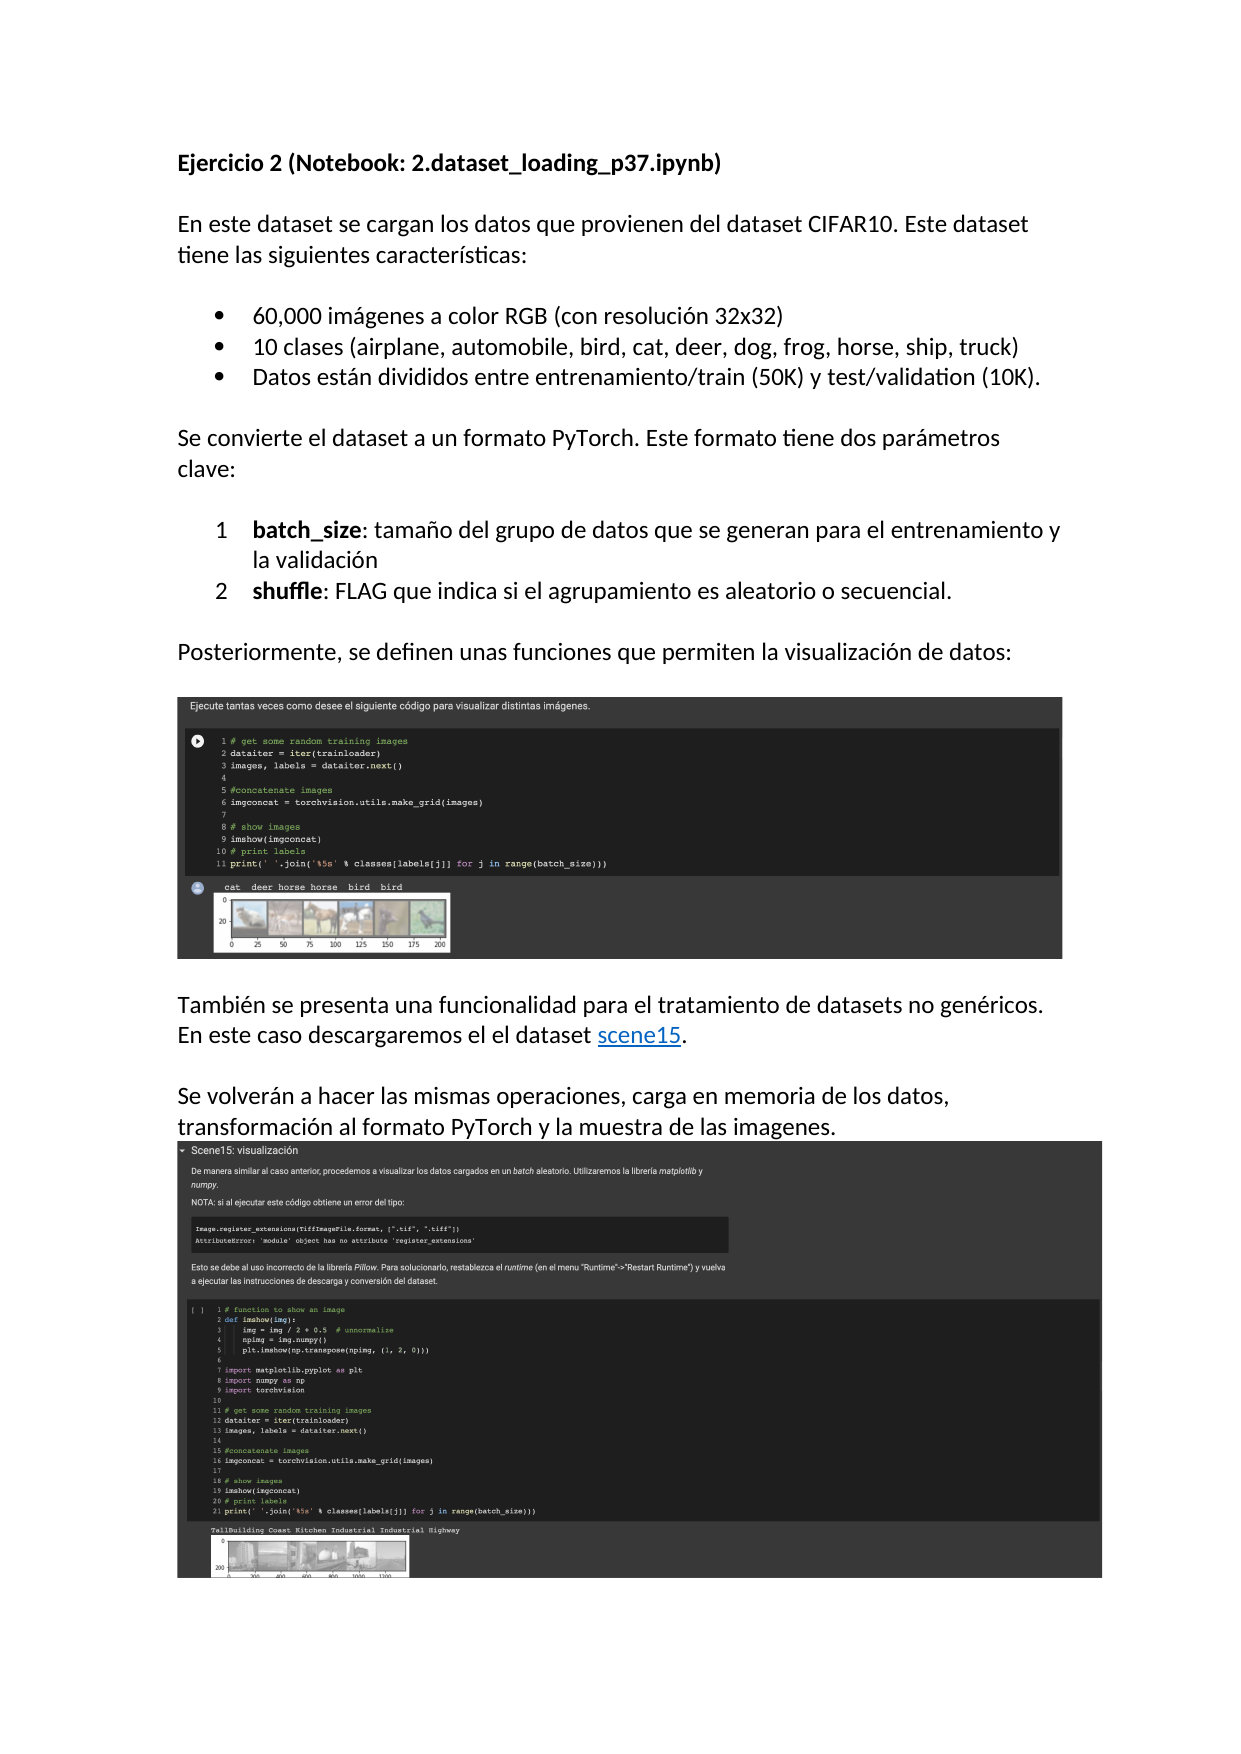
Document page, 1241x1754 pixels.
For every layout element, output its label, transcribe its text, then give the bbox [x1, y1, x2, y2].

text También se presenta una funcionalidad para el tratamiento de datasets no genéricos. En este caso descargaremos el el dataset scene15. [177, 989, 1063, 1050]
picture [177, 697, 1063, 959]
list Datos están divididos entre entrenamiento/train (50K) y test/validation (10K). [215, 361, 1063, 392]
list shuffle: FLAG que indica si el agrupamiento es aleatorio o secuencial. [215, 575, 1063, 605]
picture [177, 1141, 1103, 1578]
text Se volverán a hacer las mismas operaciones, carga en memoria de los datos, transformación al formato PyTorch y la muestra de las imagenes. [177, 1080, 1063, 1141]
text Ejercicio 2 (Notebook: 2.dataset_loading_p37.ipynb) [177, 148, 1063, 178]
list batch_size: tamaño del grupo de datos que se generan para el entrenamiento y la validación [215, 514, 1063, 575]
list 60,000 imágenes a color RGB (con resolución 32x32) [215, 300, 1063, 331]
text Posteriormente, se definen unas funciones que permiten la visualización de datos: [177, 636, 1063, 666]
text Se convierte el dataset a un formato PyTorch. Este formato tiene dos parámetros clave: [177, 422, 1063, 483]
list 10 clases (airplane, automobile, bird, cat, deer, dog, frog, horse, ship, truck) [215, 331, 1063, 361]
text En este dataset se cargan los datos que provienen del dataset CIFAR10. Este dataset tiene las siguientes características: [177, 209, 1063, 270]
